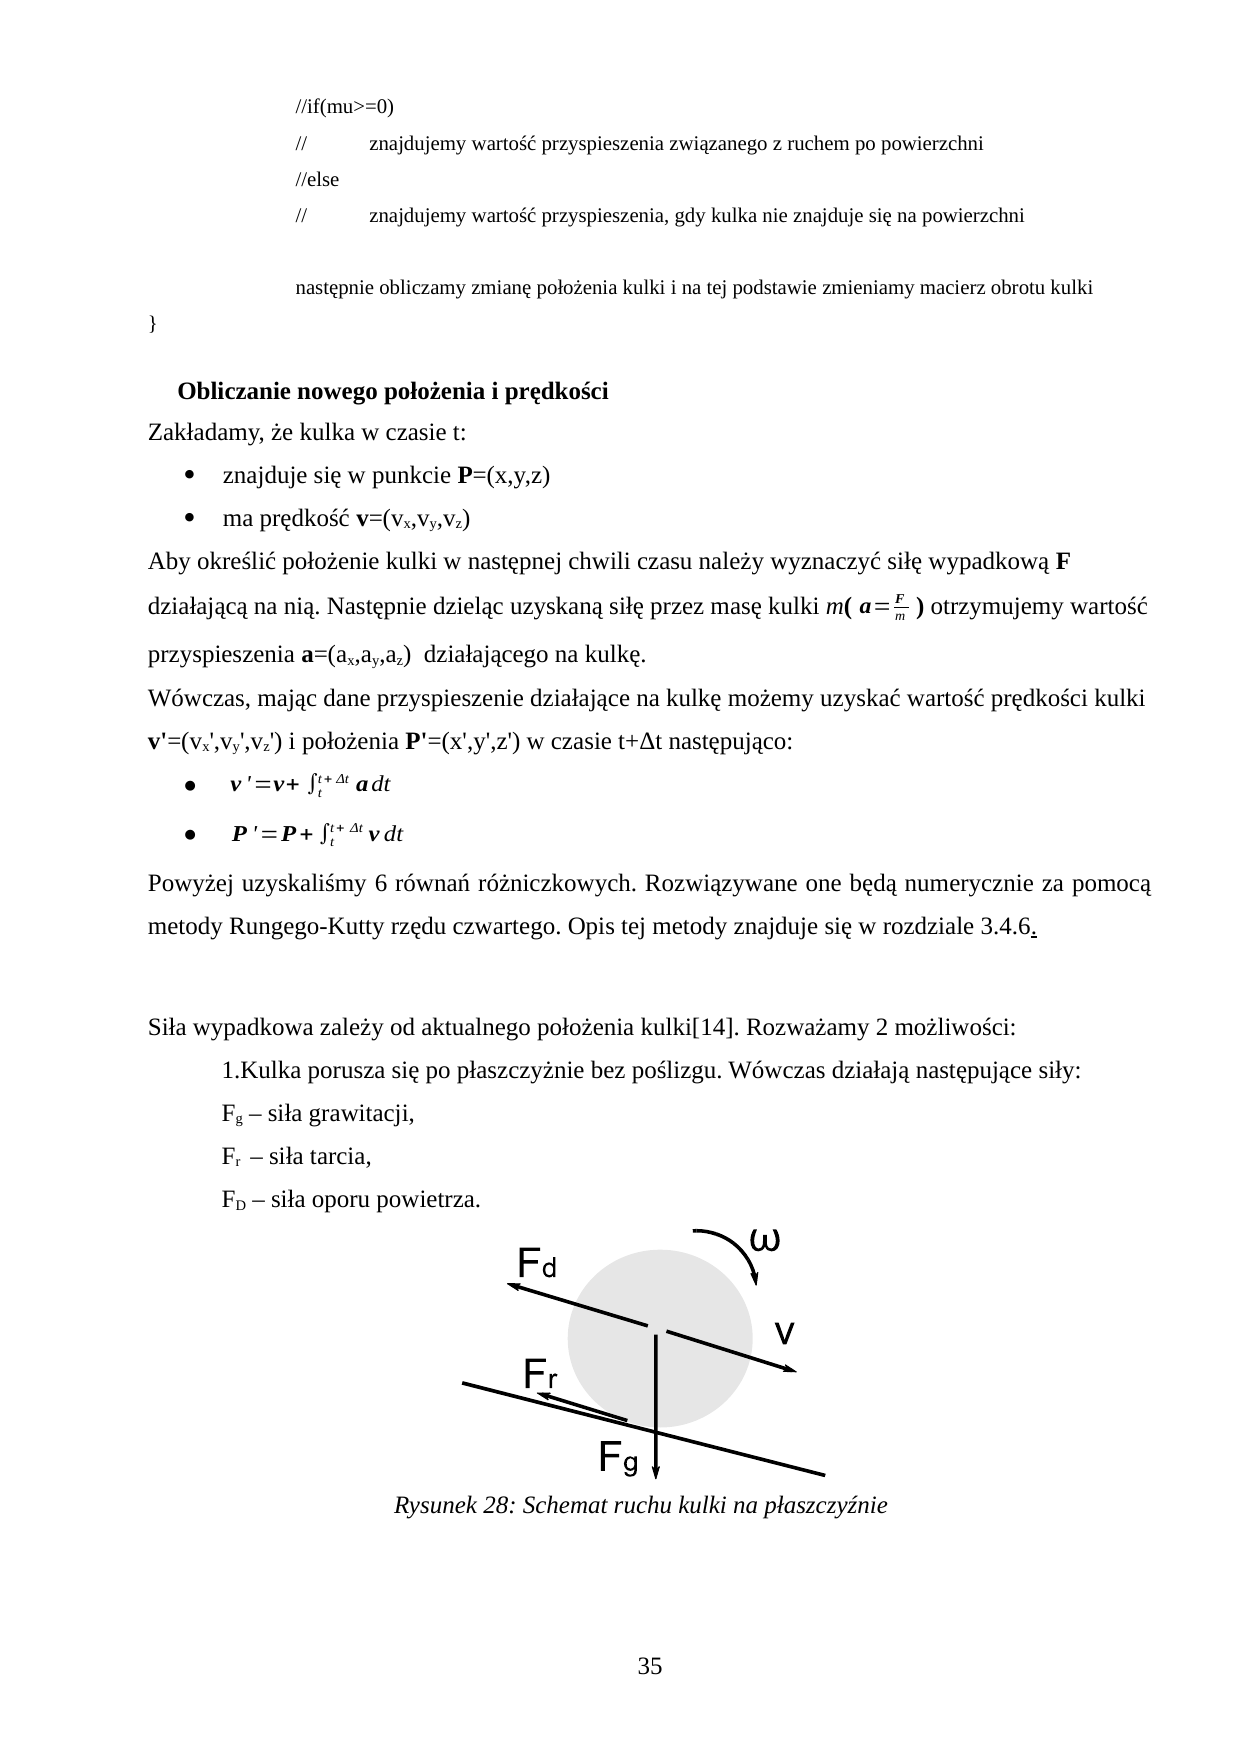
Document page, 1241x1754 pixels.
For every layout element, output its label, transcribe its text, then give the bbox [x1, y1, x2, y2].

text 1.Kulka porusza się po płaszczyżnie bez poślizgu. Wówczas działają następujące siły: Fg – siła grawitacji, Fr – siła tarcia, FD – siła oporu powietrza. [148, 1055, 1152, 1213]
list znajduje się w punkcie P=(x,y,z) [185, 460, 1152, 489]
text następnie obliczamy zmianę położenia kulki i na tej podstawie zmieniamy macierz obrotu kulki [148, 275, 1152, 299]
text Zakładamy, że kulka w czasie t: [148, 417, 1152, 446]
list ma prędkość v=(vx,vy,vz) [185, 503, 1152, 532]
subtitle Obliczanie nowego położenia i prędkości [177, 376, 1152, 405]
text Powyżej uzyskaliśmy 6 równań różniczkowych. Rozwiązywane one będą numerycznie za pomocą metody Rungego-Kutty rzędu czwartego. Opis tej metody znajduje się w rozdziale 3.4.6. [148, 868, 1152, 940]
text Rysunek 28: Schemat ruchu kulki na płaszczyźnie [394, 1241, 905, 1519]
text //if(mu>=0) // znajdujemy wartość przyspieszenia związanego z ruchem po powierzchni [148, 94, 1152, 154]
text //else [148, 167, 1152, 191]
text Siła wypadkowa zależy od aktualnego położenia kulki[14]. Rozważamy 2 możliwości: [148, 1012, 1152, 1041]
text } [148, 311, 1152, 335]
text Aby określić położenie kulki w następnej chwili czasu należy wyznaczyć siłę wypadkową F działającą na nią. Następnie dzieląc uzyskaną siłę przez masę kulki m() otrzymujemy wartość przyspieszenia a=(ax,ay,az) działającego na kulkę. [148, 546, 1152, 668]
text // znajdujemy wartość przyspieszenia, gdy kulka nie znajduje się na powierzchni [148, 203, 1152, 227]
text Wówczas, mając dane przyspieszenie działające na kulkę możemy uzyskać wartość prędkości kulki v'=(vx',vy',vz') i położenia P'=(x',y',z') w czasie t+Δt następująco: [148, 683, 1152, 754]
